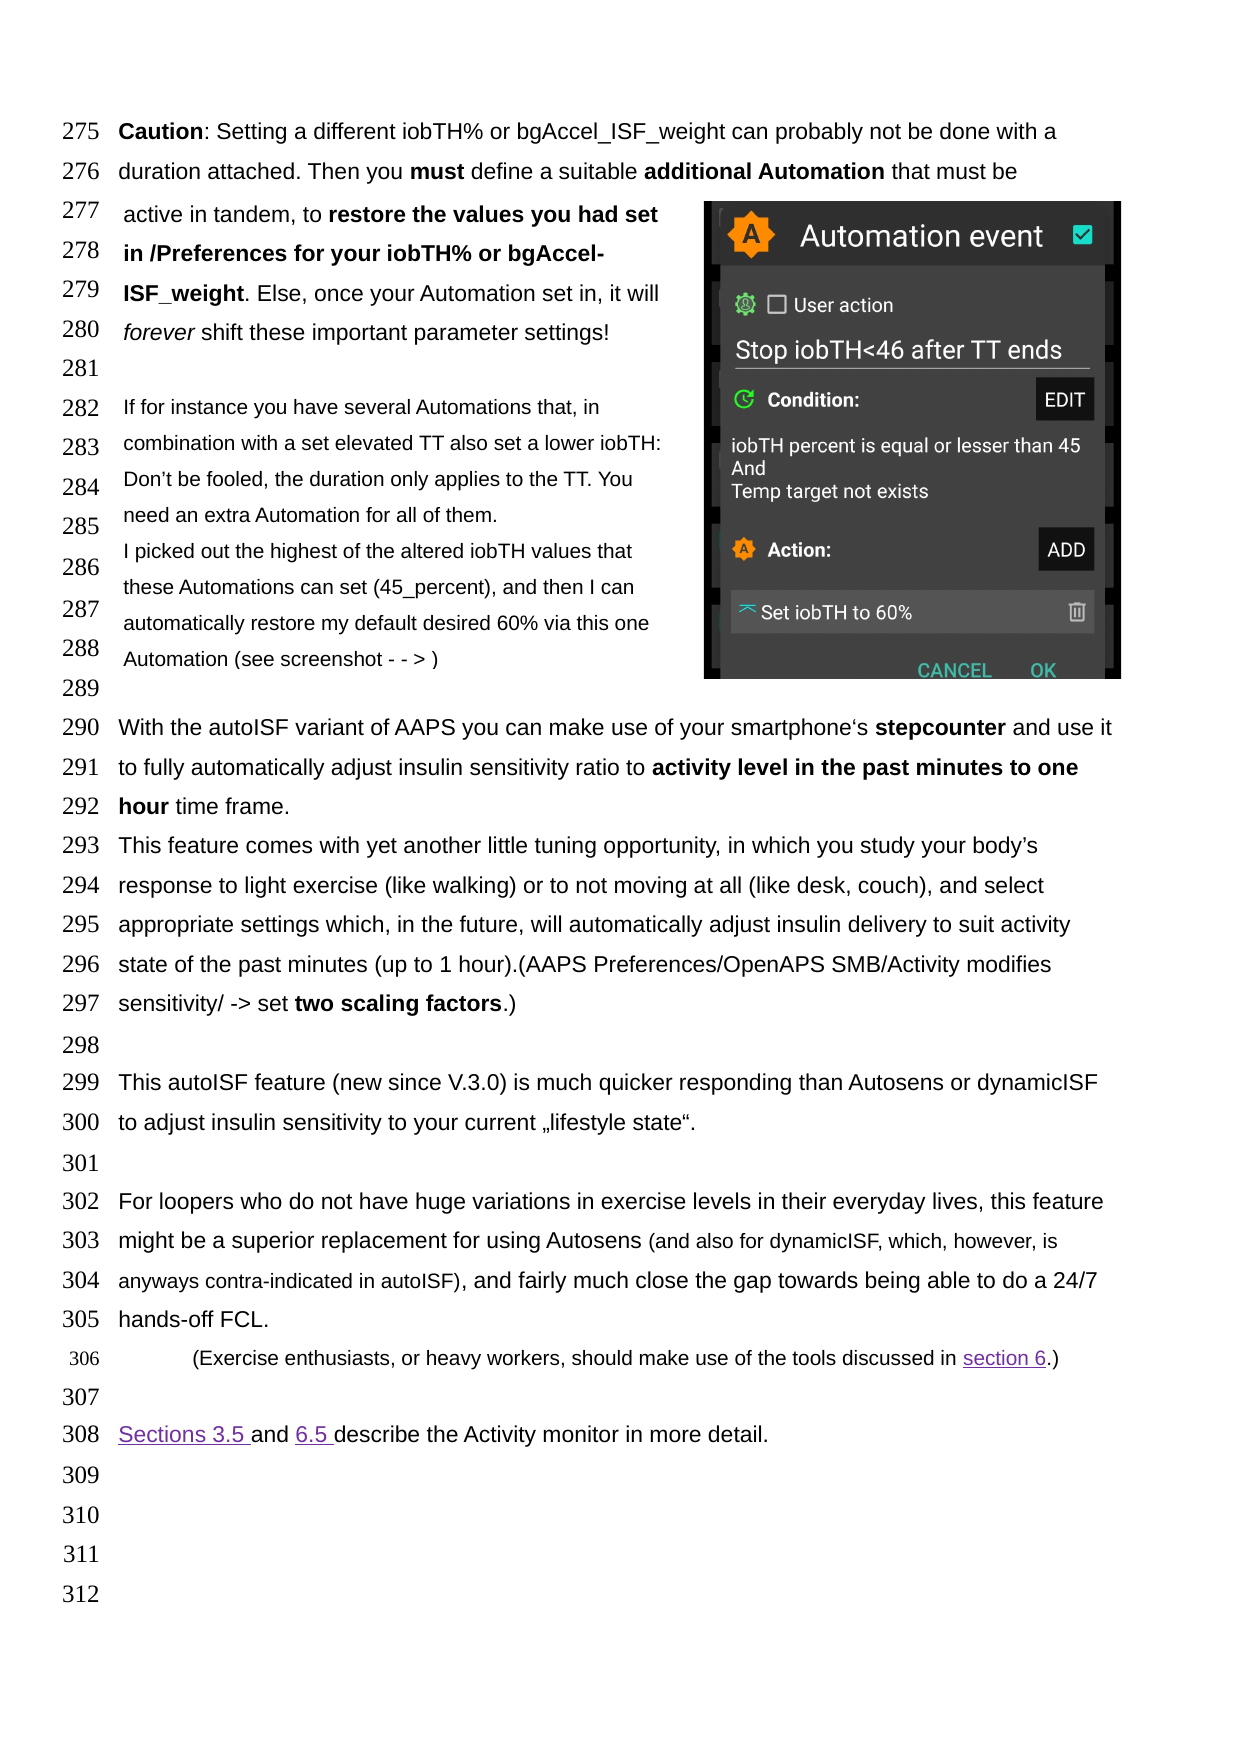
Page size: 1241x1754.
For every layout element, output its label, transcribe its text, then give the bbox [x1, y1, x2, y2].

text This autoISF feature (new since V.3.0) is much quicker responding than Autosens or dynamicISF to adjust insulin sensitivity to your current „lifestyle state“. [118, 1069, 1122, 1135]
text active in tandem, to restore the values you had set in /Preferences for your iobTH% or bgAccel-ISF_weight. Else, once your Automation set in, it will forever shift these important parameter settings! [123, 201, 674, 346]
text Caution: Setting a different iobTH% or bgAccel_ISF_weight can probably not be done with a duration attached. Then you must define a suitable additional Automation that must be [118, 118, 1122, 184]
text With the autoISF variant of AAPS you can make use of your smartphone‘s stepcounter and use it to fully automatically adjust insulin sensitivity ratio to activity level in the past minutes to one hour time frame. [118, 714, 1122, 819]
text If for instance you have several Automations that, in combination with a set elevated TT also set a lower iobTH: Don’t be fooled, the duration only applies to the TT. You need an extra Automation for all of them. [123, 395, 674, 527]
text I picked out the highest of the altered iobTH values that these Automations can set (45_percent), and then I can automatically restore my default desired 60% via this one Automation (see screenshot - - > ) [123, 538, 674, 668]
text Caution: Setting a different iobTH% or bgAccel_ISF_weight can probably not be done with a duration attached. Then you must define a suitable additional Automation that must be [108, 193, 1129, 687]
text This feature comes with yet another little tuning opportunity, in which you study your body’s response to light exercise (like walking) or to not moving at all (like desk, couch), and select appropriate settings which, in the future, will automatically adjust insulin delivery to suit activity state of the past minutes (up to 1 hour).(AAPS Preferences/OpenAPS SMB/Activity modifies sensitivity/ -> set two scaling factors.) [118, 832, 1122, 1017]
text Sections 3.5 and 6.5 describe the Activity monitor in more detail. [118, 1421, 1122, 1447]
text (Exercise enthusiasts, or heavy workers, should make use of the tools discussed in section 6.) [192, 1346, 1122, 1369]
text For loopers who do not have huge variations in exercise levels in their everyday lives, this feature might be a superior replacement for using Autosens (and also for dynamicISF, which, however, is anyways contra-indicated in autoISF), and fairly much close the gap towards being able to do a 24/7 hands-off FCL. [118, 1188, 1122, 1332]
